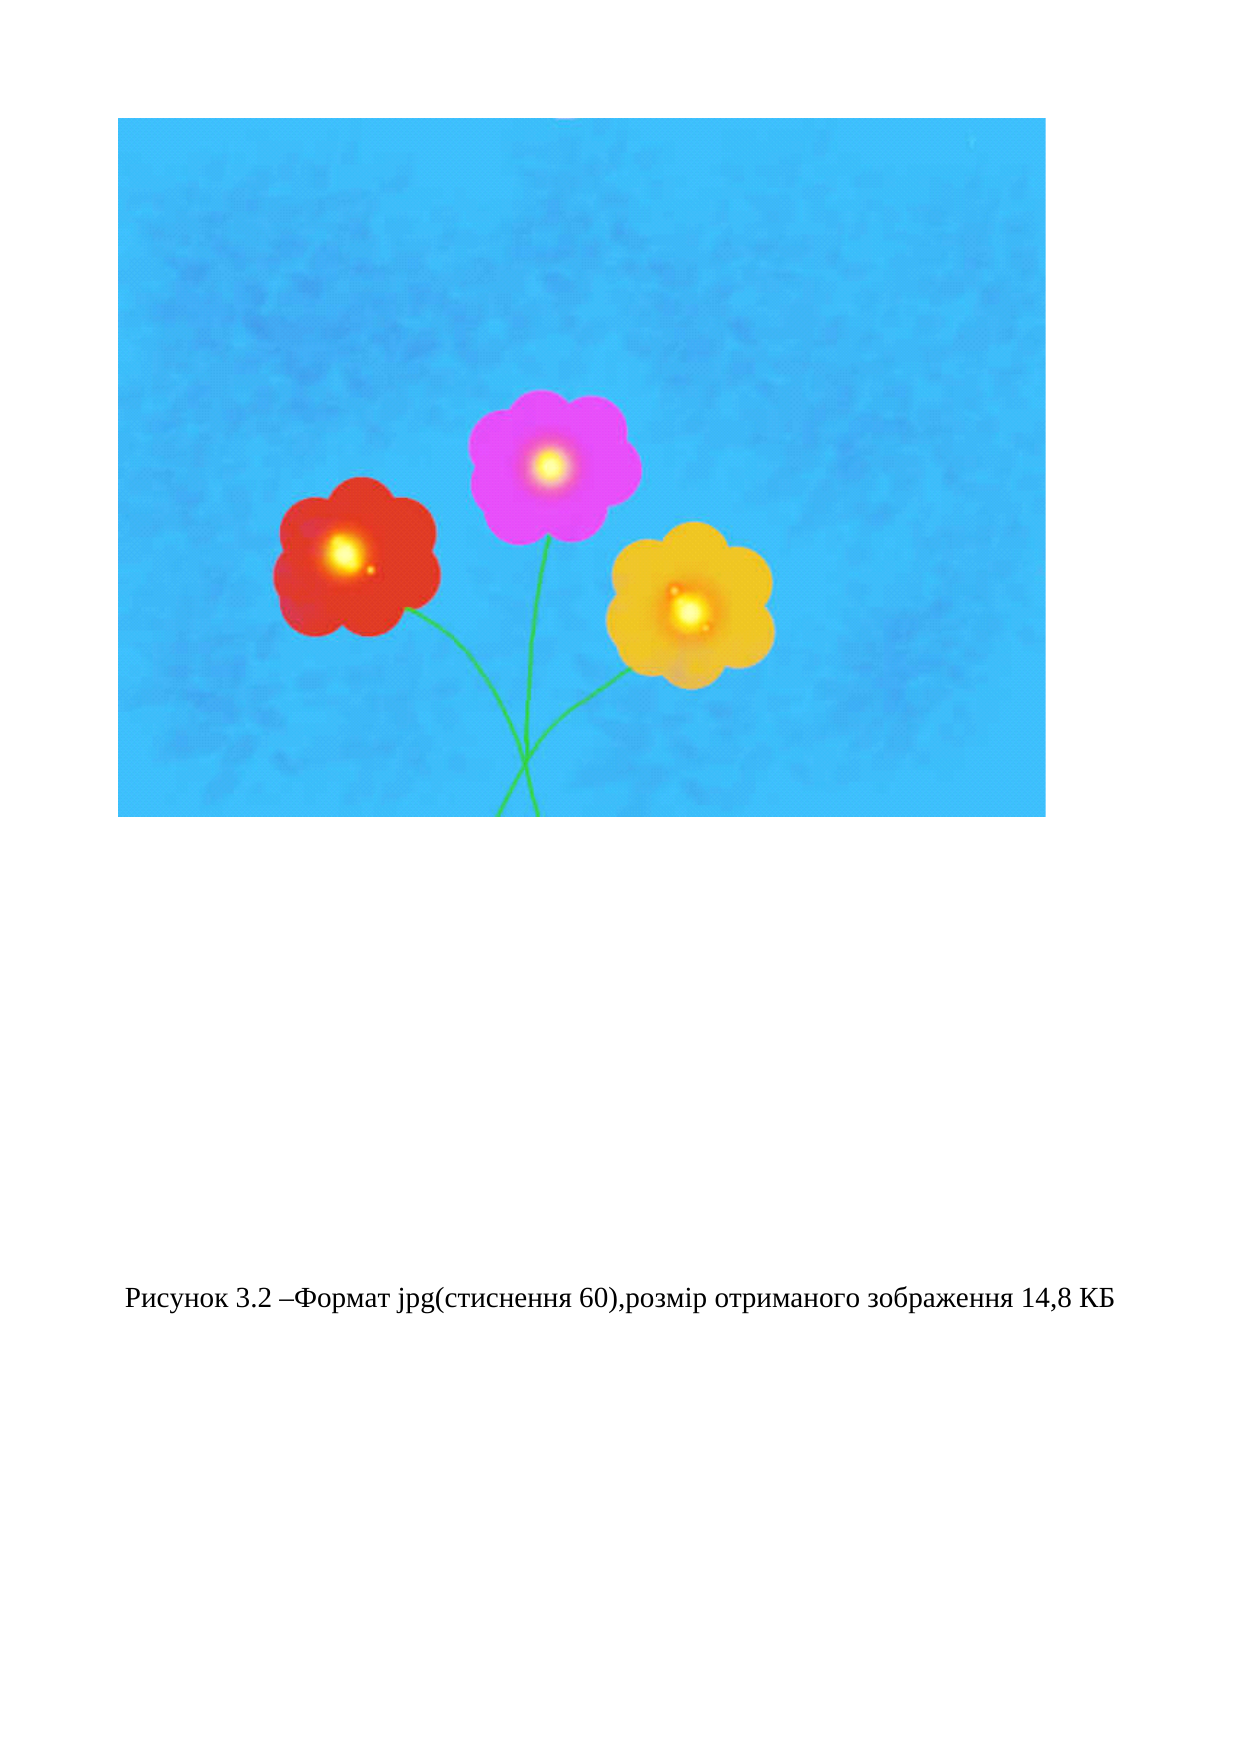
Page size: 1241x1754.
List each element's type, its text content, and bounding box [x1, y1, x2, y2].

text Рисунок 3.2 –Формат jpg(стиснення 60),розмір отриманого зображення 14,8 КБ [118, 1280, 1122, 1314]
